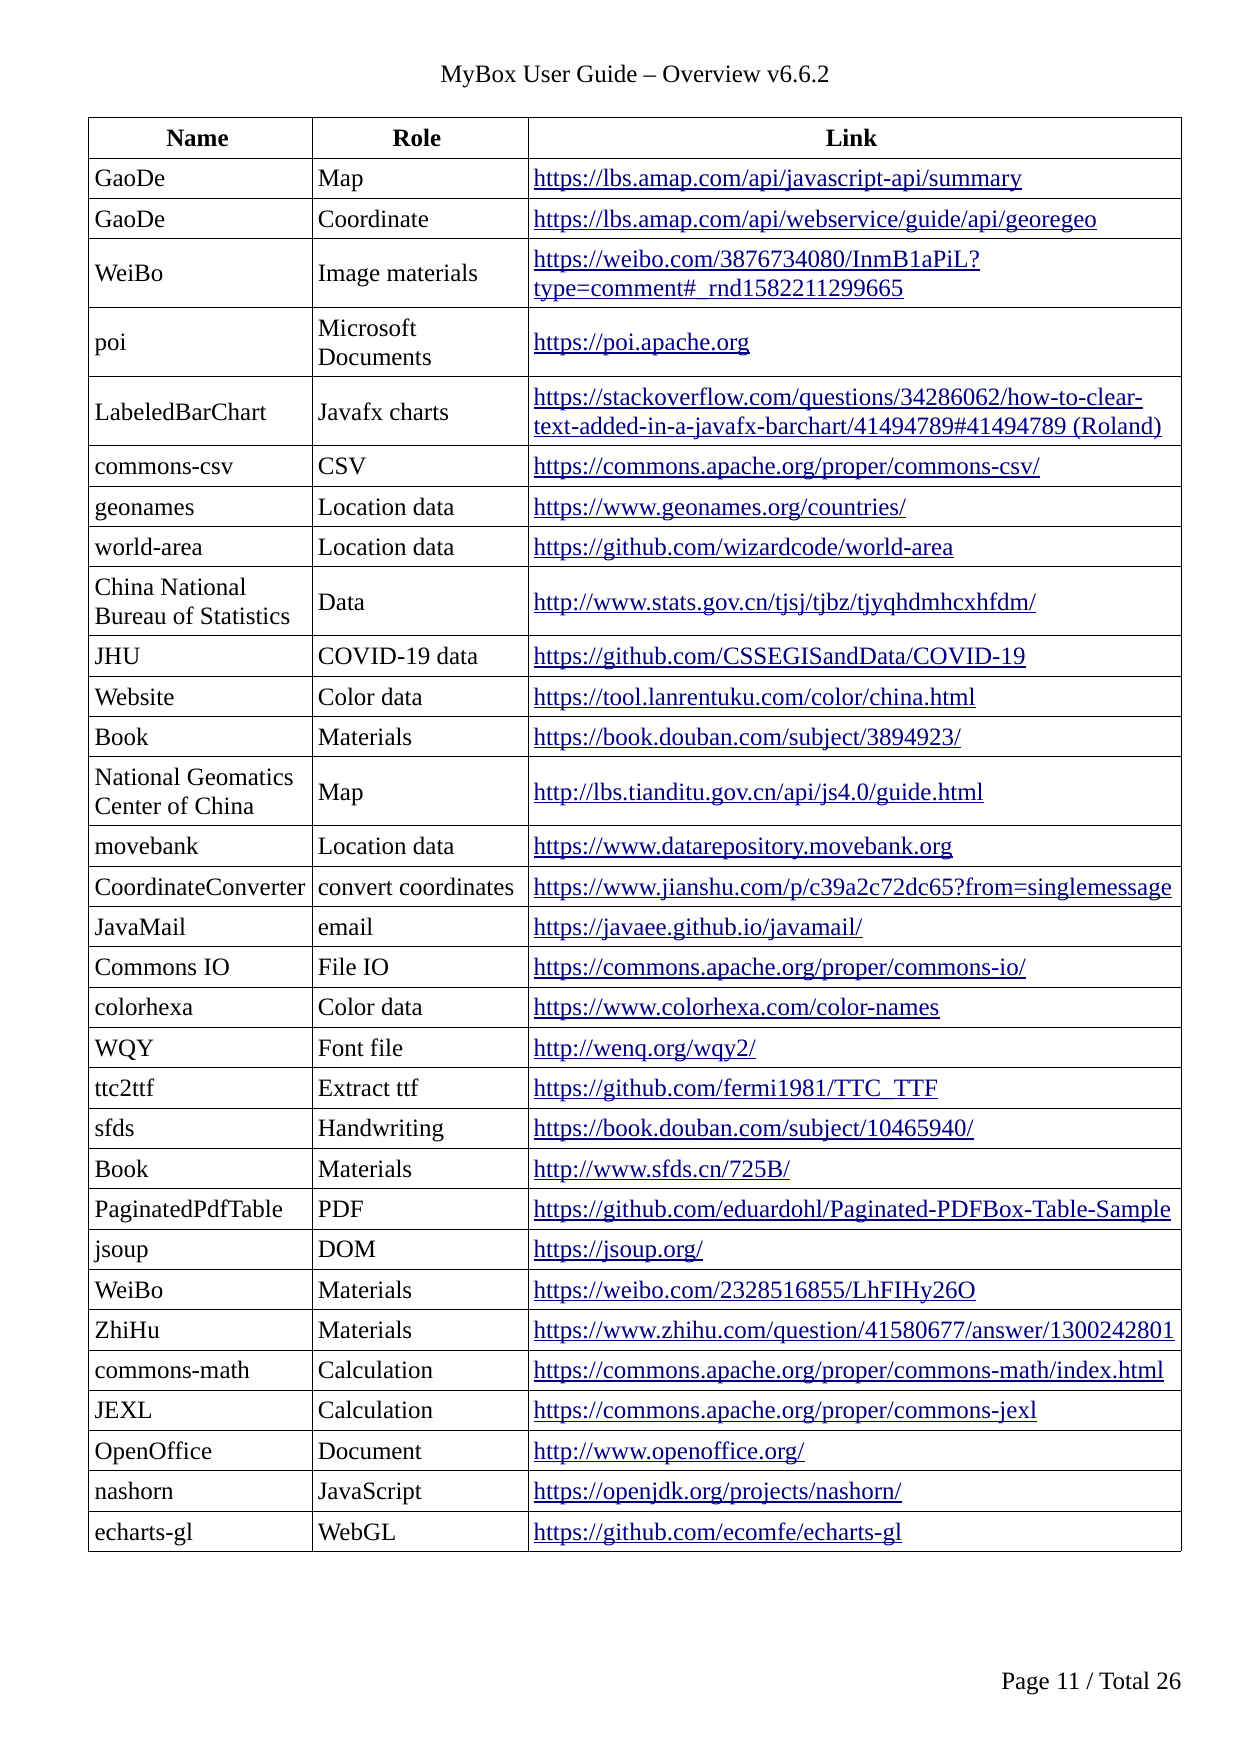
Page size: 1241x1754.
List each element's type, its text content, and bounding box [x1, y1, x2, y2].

table_cell https://github.com/ecomfe/echarts-gl [529, 1512, 1181, 1551]
table_cell DOM [313, 1230, 528, 1269]
table_cell https://openjdk.org/projects/nashorn/ [529, 1471, 1181, 1511]
table_cell PDF [313, 1189, 528, 1228]
table_cell CSV [313, 446, 528, 486]
table_cell https://book.douban.com/subject/10465940/ [529, 1109, 1181, 1148]
table_cell WQY [89, 1028, 312, 1067]
table_cell PaginatedPdfTable [89, 1189, 312, 1228]
table_cell https://commons.apache.org/proper/commons-csv/ [529, 446, 1181, 486]
table_cell File IO [313, 947, 528, 987]
table_cell Commons IO [89, 947, 312, 987]
table_cell movebank [89, 826, 312, 866]
table_cell GaoDe [89, 159, 312, 198]
table_cell https://lbs.amap.com/api/javascript-api/summary [529, 159, 1181, 198]
table_cell Coordinate [313, 199, 528, 238]
table_cell Location data [313, 826, 528, 866]
table_cell https://github.com/CSSEGISandData/COVID-19 [529, 636, 1181, 676]
table_cell commons-math [89, 1351, 312, 1390]
table_cell Website [89, 677, 312, 716]
table_cell JavaScript [313, 1471, 528, 1511]
table_cell echarts-gl [89, 1512, 312, 1551]
table_cell https://weibo.com/2328516855/LhFIHy26O [529, 1270, 1181, 1309]
table_cell WebGL [313, 1512, 528, 1551]
table_cell https://www.zhihu.com/question/41580677/answer/1300242801 [529, 1310, 1181, 1349]
table_cell geonames [89, 487, 312, 526]
table_cell poi [89, 308, 312, 376]
table_cell Map [313, 757, 528, 825]
table_cell colorhexa [89, 988, 312, 1027]
table_cell Calculation [313, 1351, 528, 1390]
table_cell Color data [313, 988, 528, 1027]
table_cell https://jsoup.org/ [529, 1230, 1181, 1269]
table_header Role [313, 118, 528, 158]
table_cell Color data [313, 677, 528, 716]
table_cell WeiBo [89, 239, 312, 307]
table_cell Materials [313, 717, 528, 756]
table_cell https://poi.apache.org [529, 308, 1181, 376]
table_cell Font file [313, 1028, 528, 1067]
table_cell GaoDe [89, 199, 312, 238]
table_cell sfds [89, 1109, 312, 1148]
table_cell Javafx charts [313, 377, 528, 445]
table_cell https://book.douban.com/subject/3894923/ [529, 717, 1181, 756]
table_header Link [529, 118, 1181, 158]
table_cell JavaMail [89, 907, 312, 946]
table_cell National Geomatics Center of China [89, 757, 312, 825]
table_cell Materials [313, 1149, 528, 1188]
table_cell Microsoft Documents [313, 308, 528, 376]
table_cell https://www.geonames.org/countries/ [529, 487, 1181, 526]
table_cell Map [313, 159, 528, 198]
table_cell Location data [313, 527, 528, 566]
table_cell ZhiHu [89, 1310, 312, 1349]
table_cell https://javaee.github.io/javamail/ [529, 907, 1181, 946]
table_cell http://wenq.org/wqy2/ [529, 1028, 1181, 1067]
table_cell email [313, 907, 528, 946]
table_cell http://www.stats.gov.cn/tjsj/tjbz/tjyqhdmhcxhfdm/ [529, 567, 1181, 635]
table_cell Location data [313, 487, 528, 526]
table_cell Calculation [313, 1391, 528, 1430]
table_cell https://github.com/eduardohl/Paginated-PDFBox-Table-Sample [529, 1189, 1181, 1228]
table_cell Materials [313, 1270, 528, 1309]
table_header Name [89, 118, 312, 158]
table_cell COVID-19 data [313, 636, 528, 676]
table_cell https://www.colorhexa.com/color-names [529, 988, 1181, 1027]
table_cell OpenOffice [89, 1431, 312, 1470]
table_cell JHU [89, 636, 312, 676]
table_cell nashorn [89, 1471, 312, 1511]
table_cell https://commons.apache.org/proper/commons-io/ [529, 947, 1181, 987]
table_cell jsoup [89, 1230, 312, 1269]
table_cell convert coordinates [313, 867, 528, 906]
table_cell ttc2ttf [89, 1068, 312, 1108]
table_cell Materials [313, 1310, 528, 1349]
table_cell Image materials [313, 239, 528, 307]
table_cell https://www.datarepository.movebank.org [529, 826, 1181, 866]
table_cell https://tool.lanrentuku.com/color/china.html [529, 677, 1181, 716]
table_cell JEXL [89, 1391, 312, 1430]
table_cell commons-csv [89, 446, 312, 486]
table_cell world-area [89, 527, 312, 566]
table_cell http://www.openoffice.org/ [529, 1431, 1181, 1470]
table_cell WeiBo [89, 1270, 312, 1309]
table_cell Handwriting [313, 1109, 528, 1148]
table_cell https://commons.apache.org/proper/commons-jexl [529, 1391, 1181, 1430]
table_cell CoordinateConverter [89, 867, 312, 906]
table_cell http://lbs.tianditu.gov.cn/api/js4.0/guide.html [529, 757, 1181, 825]
table_cell https://lbs.amap.com/api/webservice/guide/api/georegeo [529, 199, 1181, 238]
table_cell https://weibo.com/3876734080/InmB1aPiL?type=comment#_rnd1582211299665 [529, 239, 1181, 307]
table_cell China National Bureau of Statistics [89, 567, 312, 635]
table_cell Book [89, 717, 312, 756]
table_cell https://github.com/wizardcode/world-area [529, 527, 1181, 566]
table_cell https://www.jianshu.com/p/c39a2c72dc65?from=singlemessage [529, 867, 1181, 906]
table_cell https://commons.apache.org/proper/commons-math/index.html [529, 1351, 1181, 1390]
table_cell Document [313, 1431, 528, 1470]
table_cell Book [89, 1149, 312, 1188]
table_cell LabeledBarChart [89, 377, 312, 445]
table_cell http://www.sfds.cn/725B/ [529, 1149, 1181, 1188]
table_cell https://stackoverflow.com/questions/34286062/how-to-clear-text-added-in-a-javafx-barchart/41494789#41494789 (Roland) [529, 377, 1181, 445]
table_cell https://github.com/fermi1981/TTC_TTF [529, 1068, 1181, 1108]
table_cell Data [313, 567, 528, 635]
table_cell Extract ttf [313, 1068, 528, 1108]
